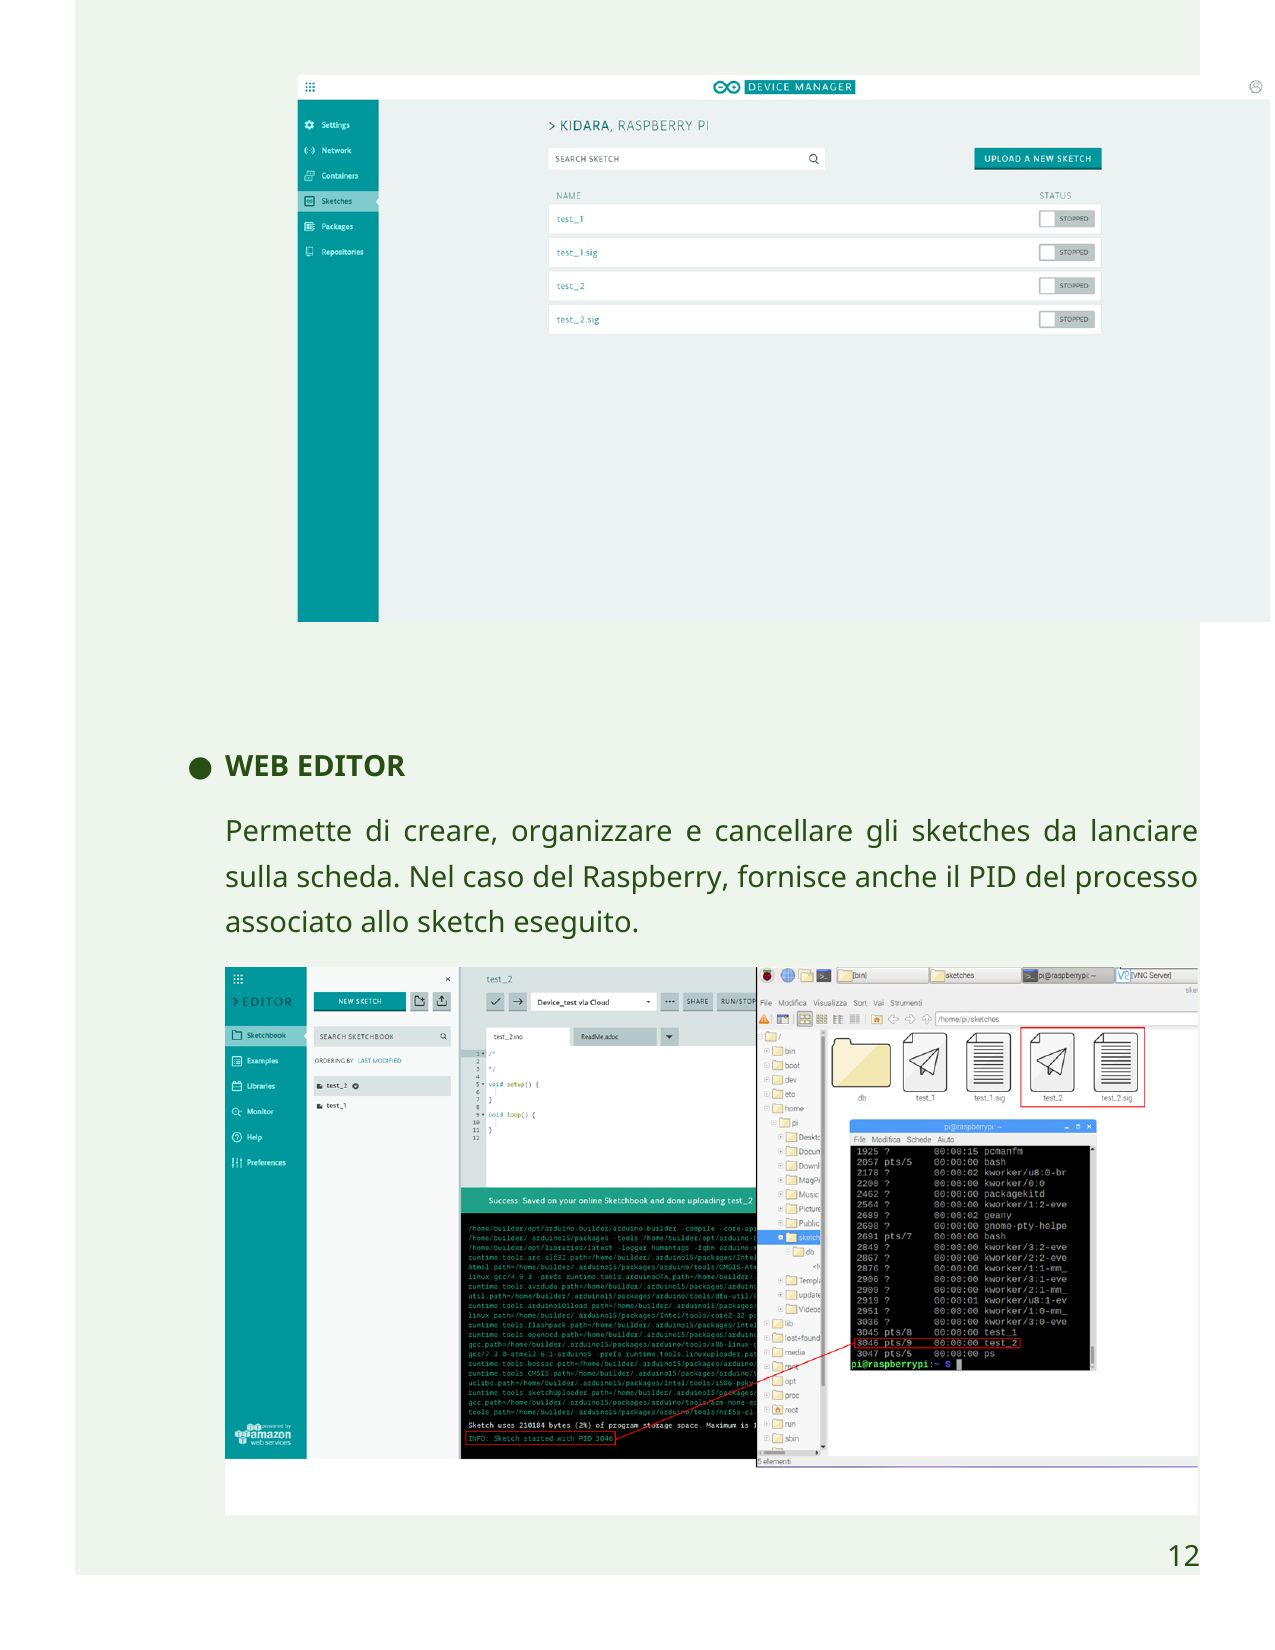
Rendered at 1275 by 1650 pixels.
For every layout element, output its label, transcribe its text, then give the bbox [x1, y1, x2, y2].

picture [225, 967, 1198, 1515]
picture [297, 75, 1271, 622]
text Permette di creare, organizzare e cancellare gli sketches da lanciare sulla scheda. Nel caso del Raspberry, fornisce anche il PID del processo associato allo sketch eseguito. [225, 811, 1200, 941]
list WEB EDITOR [187, 745, 1200, 785]
